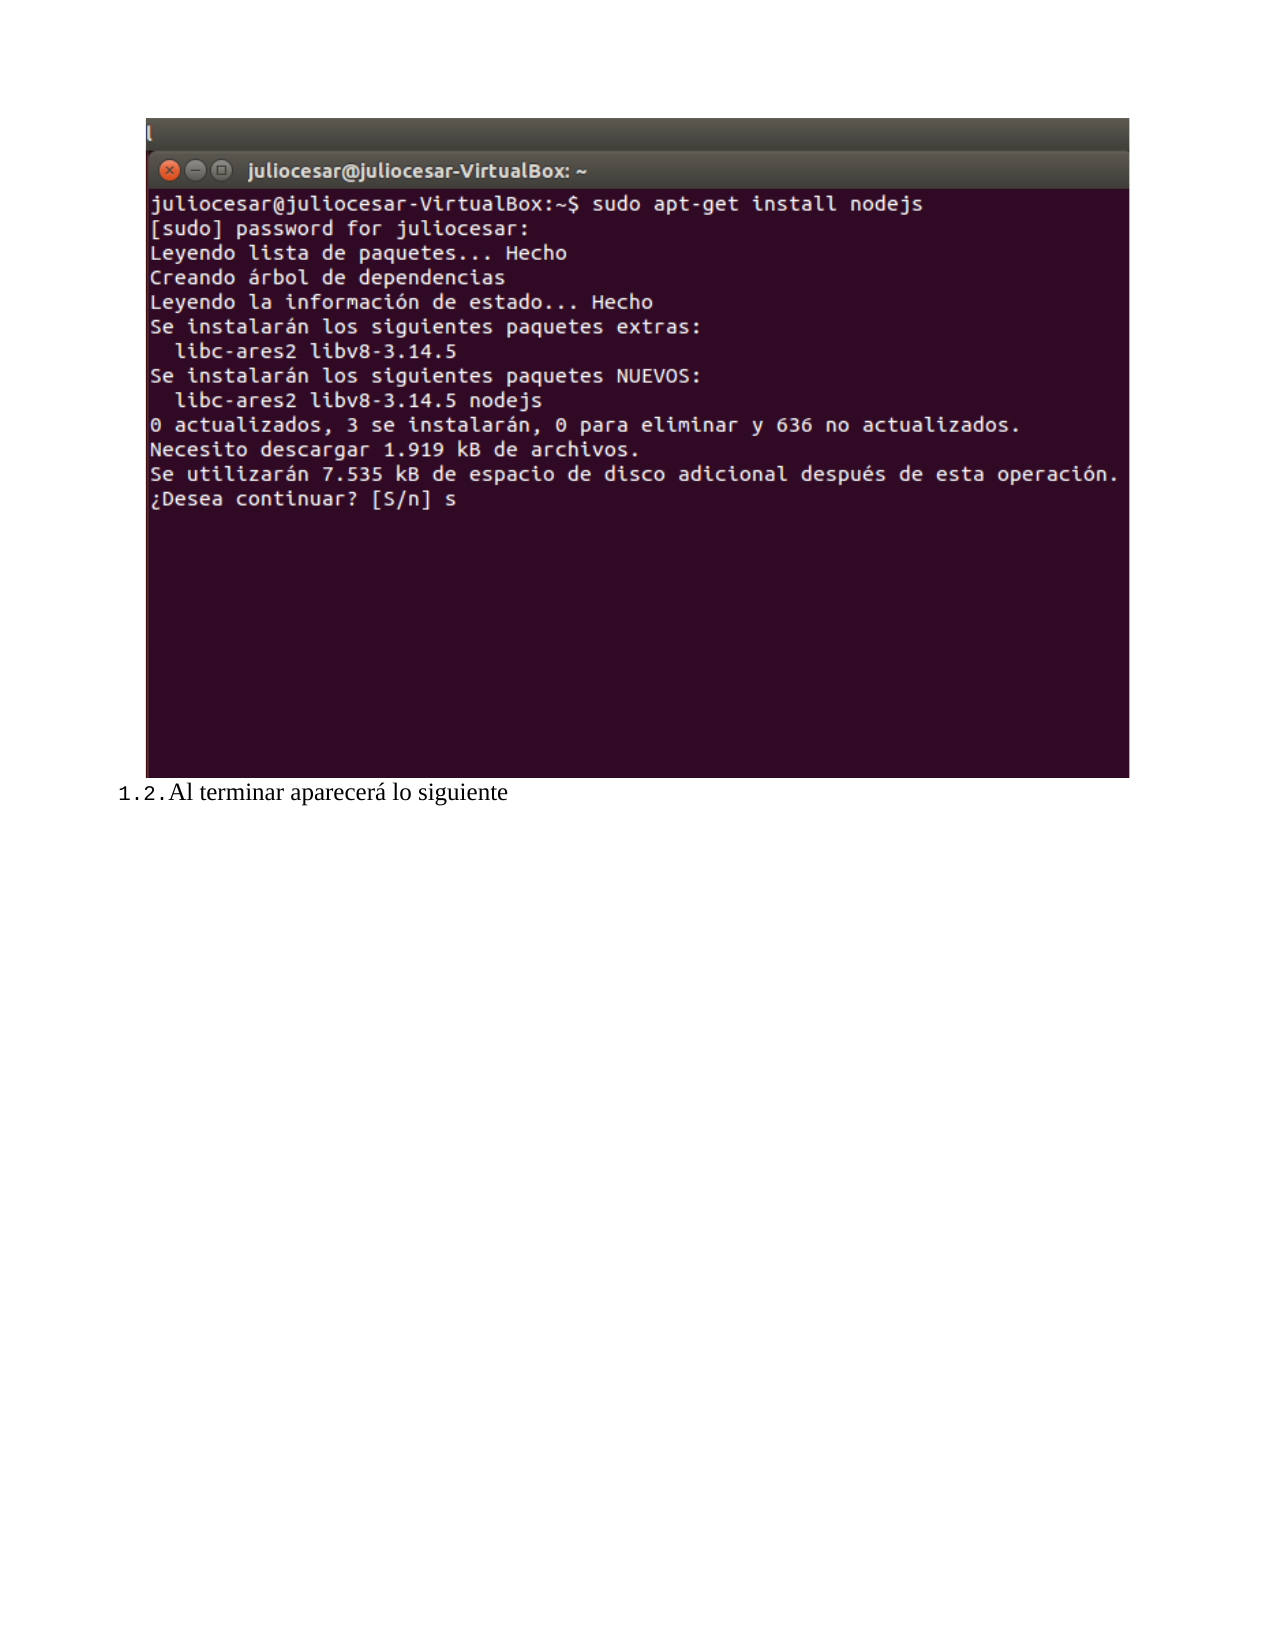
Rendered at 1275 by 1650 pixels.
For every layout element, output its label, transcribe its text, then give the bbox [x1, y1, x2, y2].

list Al terminar aparecerá lo siguiente [118, 166, 1157, 807]
